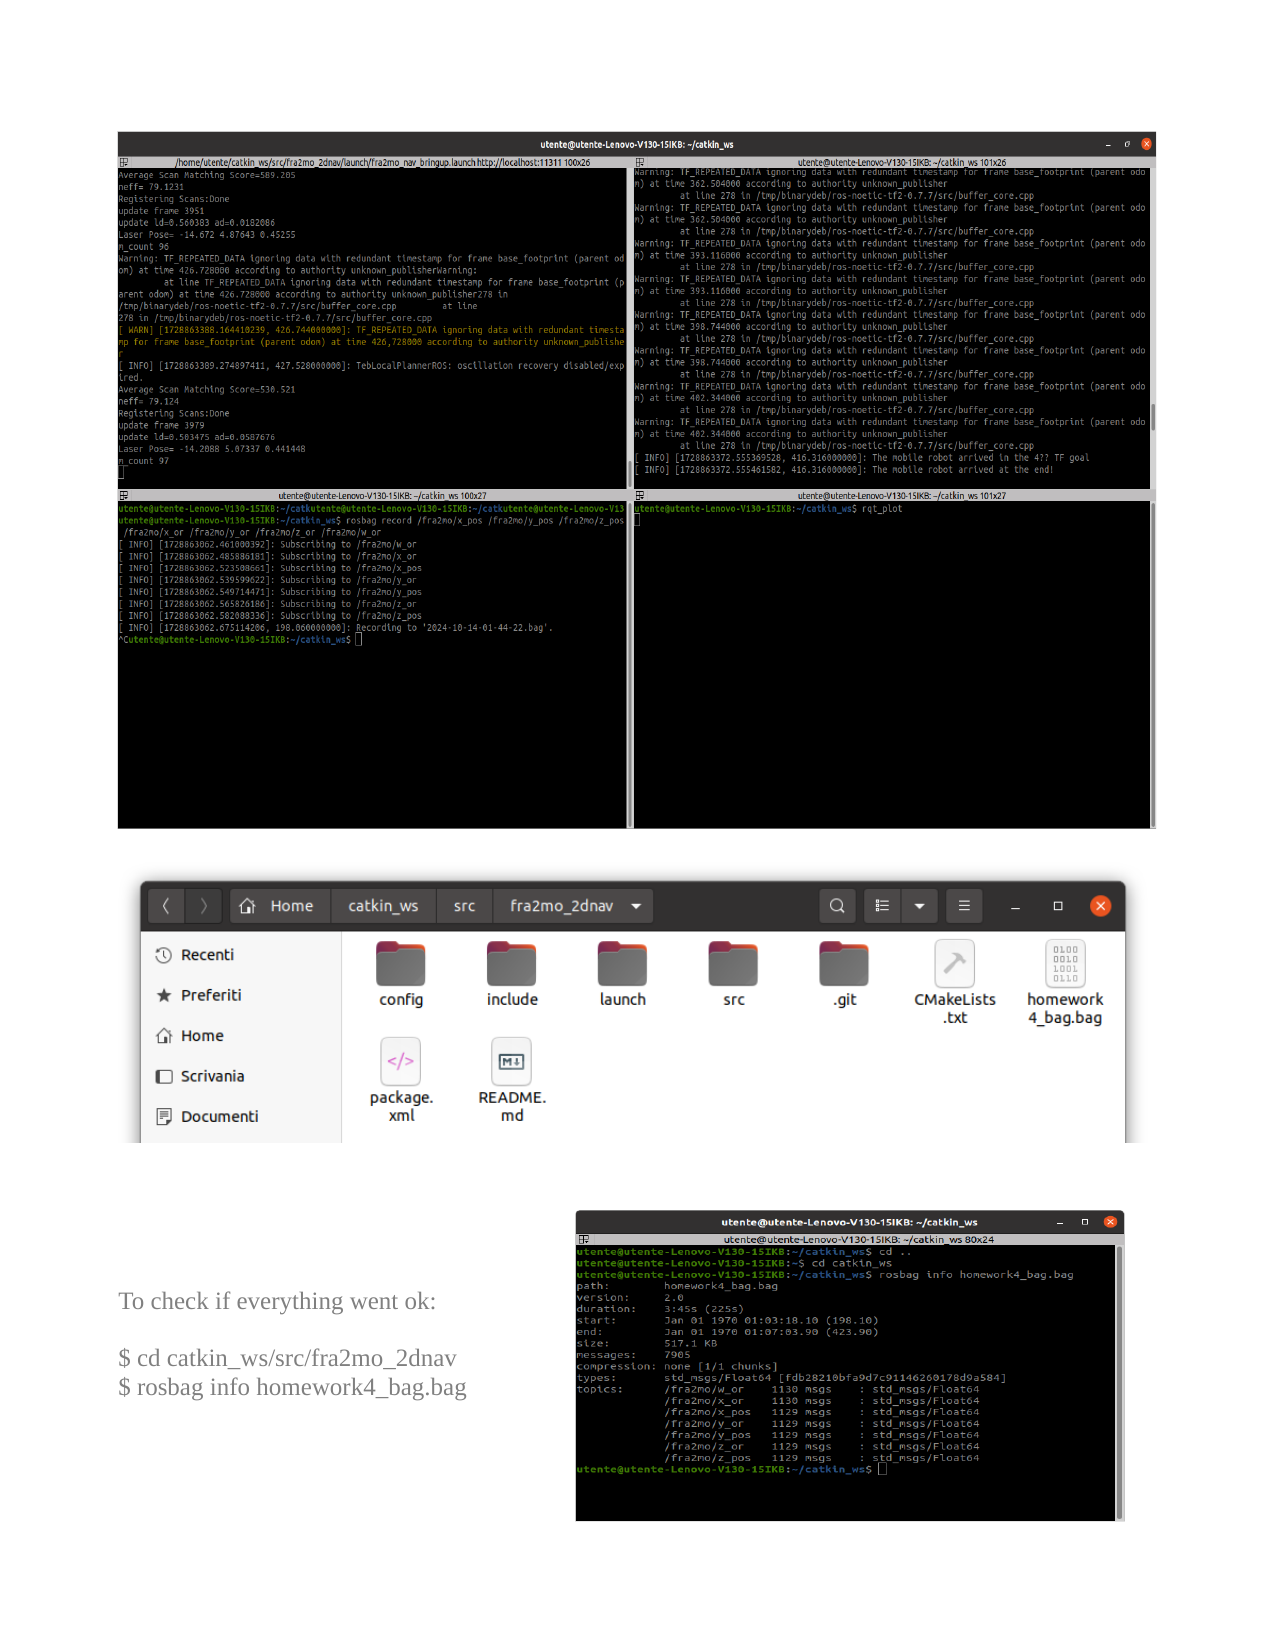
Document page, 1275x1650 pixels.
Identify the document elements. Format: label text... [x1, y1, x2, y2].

picture [117, 131, 1157, 829]
picture [568, 1205, 1131, 1527]
text [1131, 1372, 1157, 1401]
text $ cd catkin_ws/src/fra2mo_2dnav [118, 1343, 568, 1372]
text [1131, 1286, 1157, 1315]
text [1131, 1343, 1157, 1372]
text To check if everything went ok: [118, 1286, 568, 1315]
text $ rosbag info homework4_bag.bag [118, 1372, 568, 1401]
